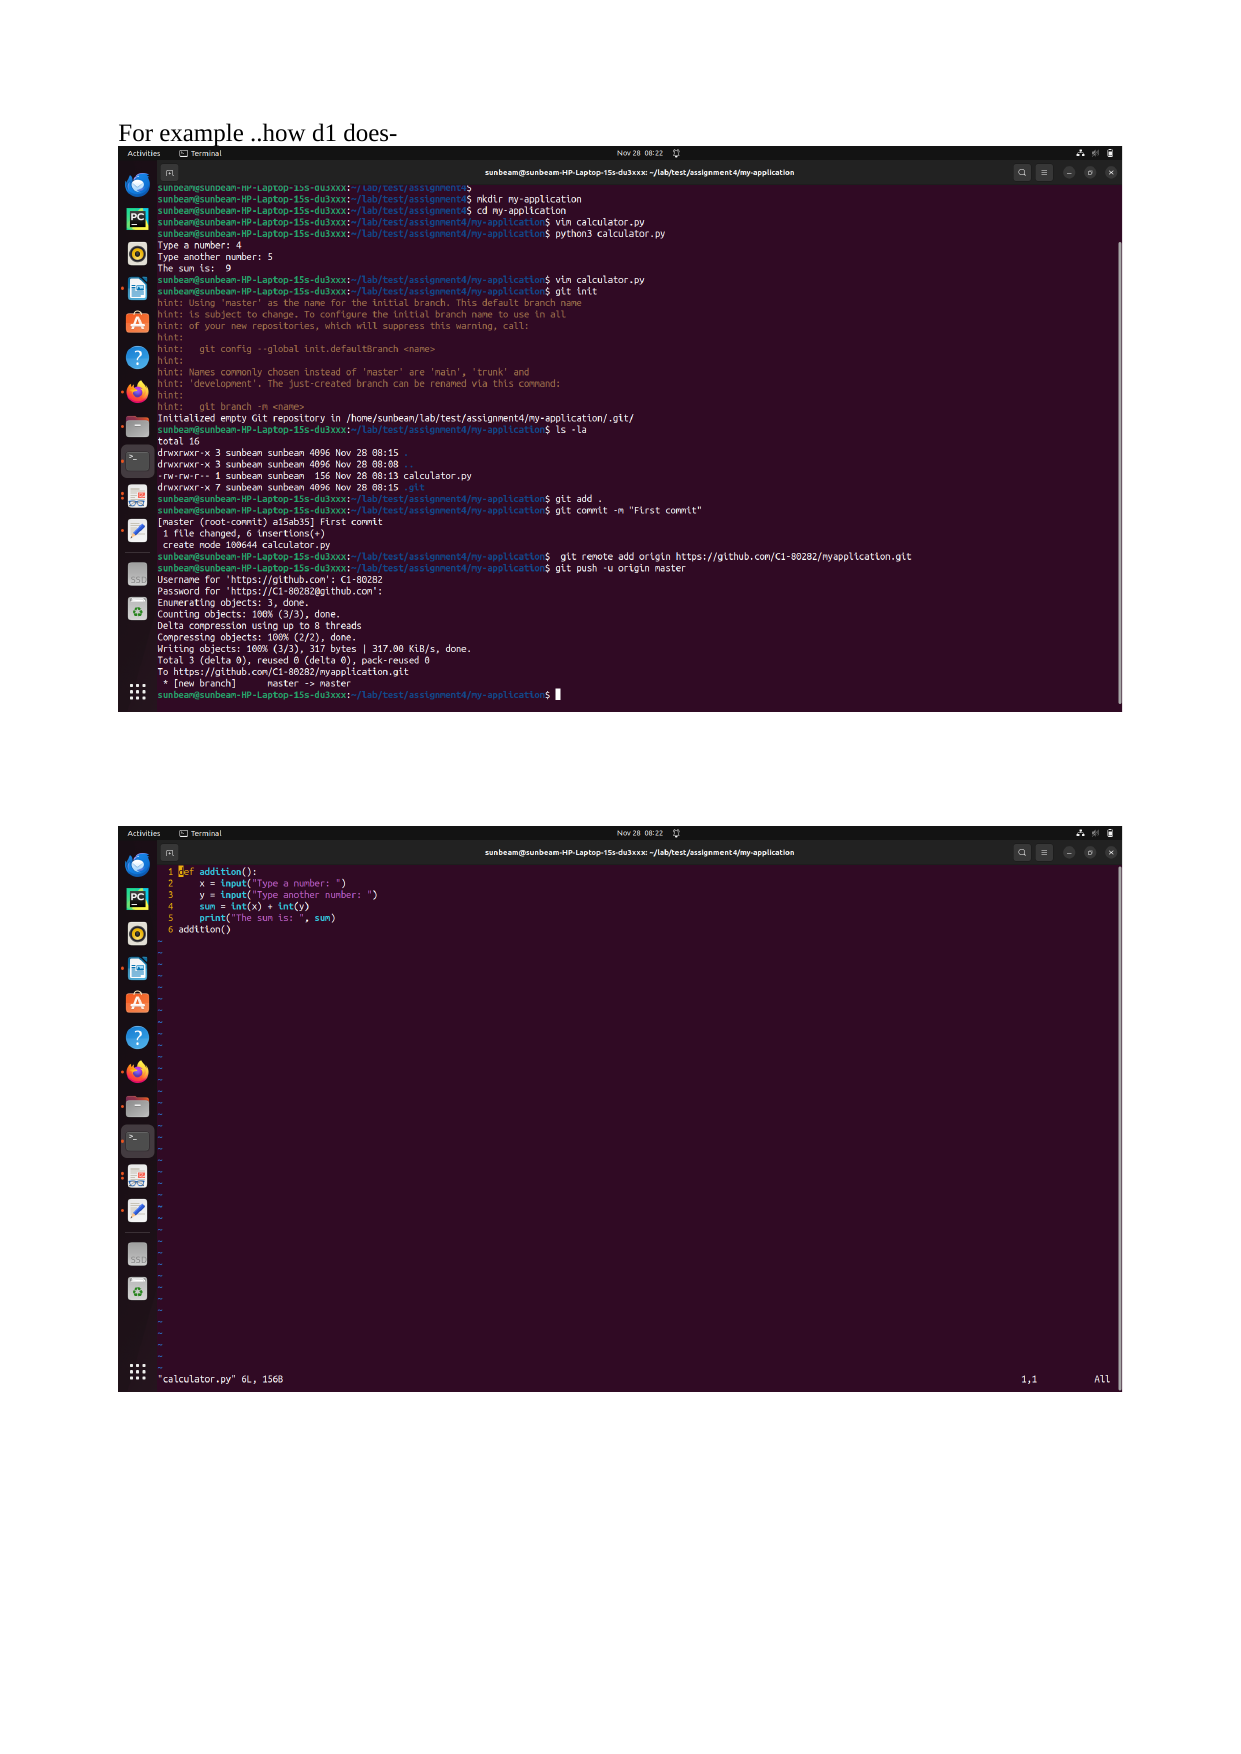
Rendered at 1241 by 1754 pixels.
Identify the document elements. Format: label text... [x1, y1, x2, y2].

picture [118, 826, 1123, 1392]
picture [118, 146, 1123, 712]
text For example ..how d1 does- [118, 118, 1122, 146]
